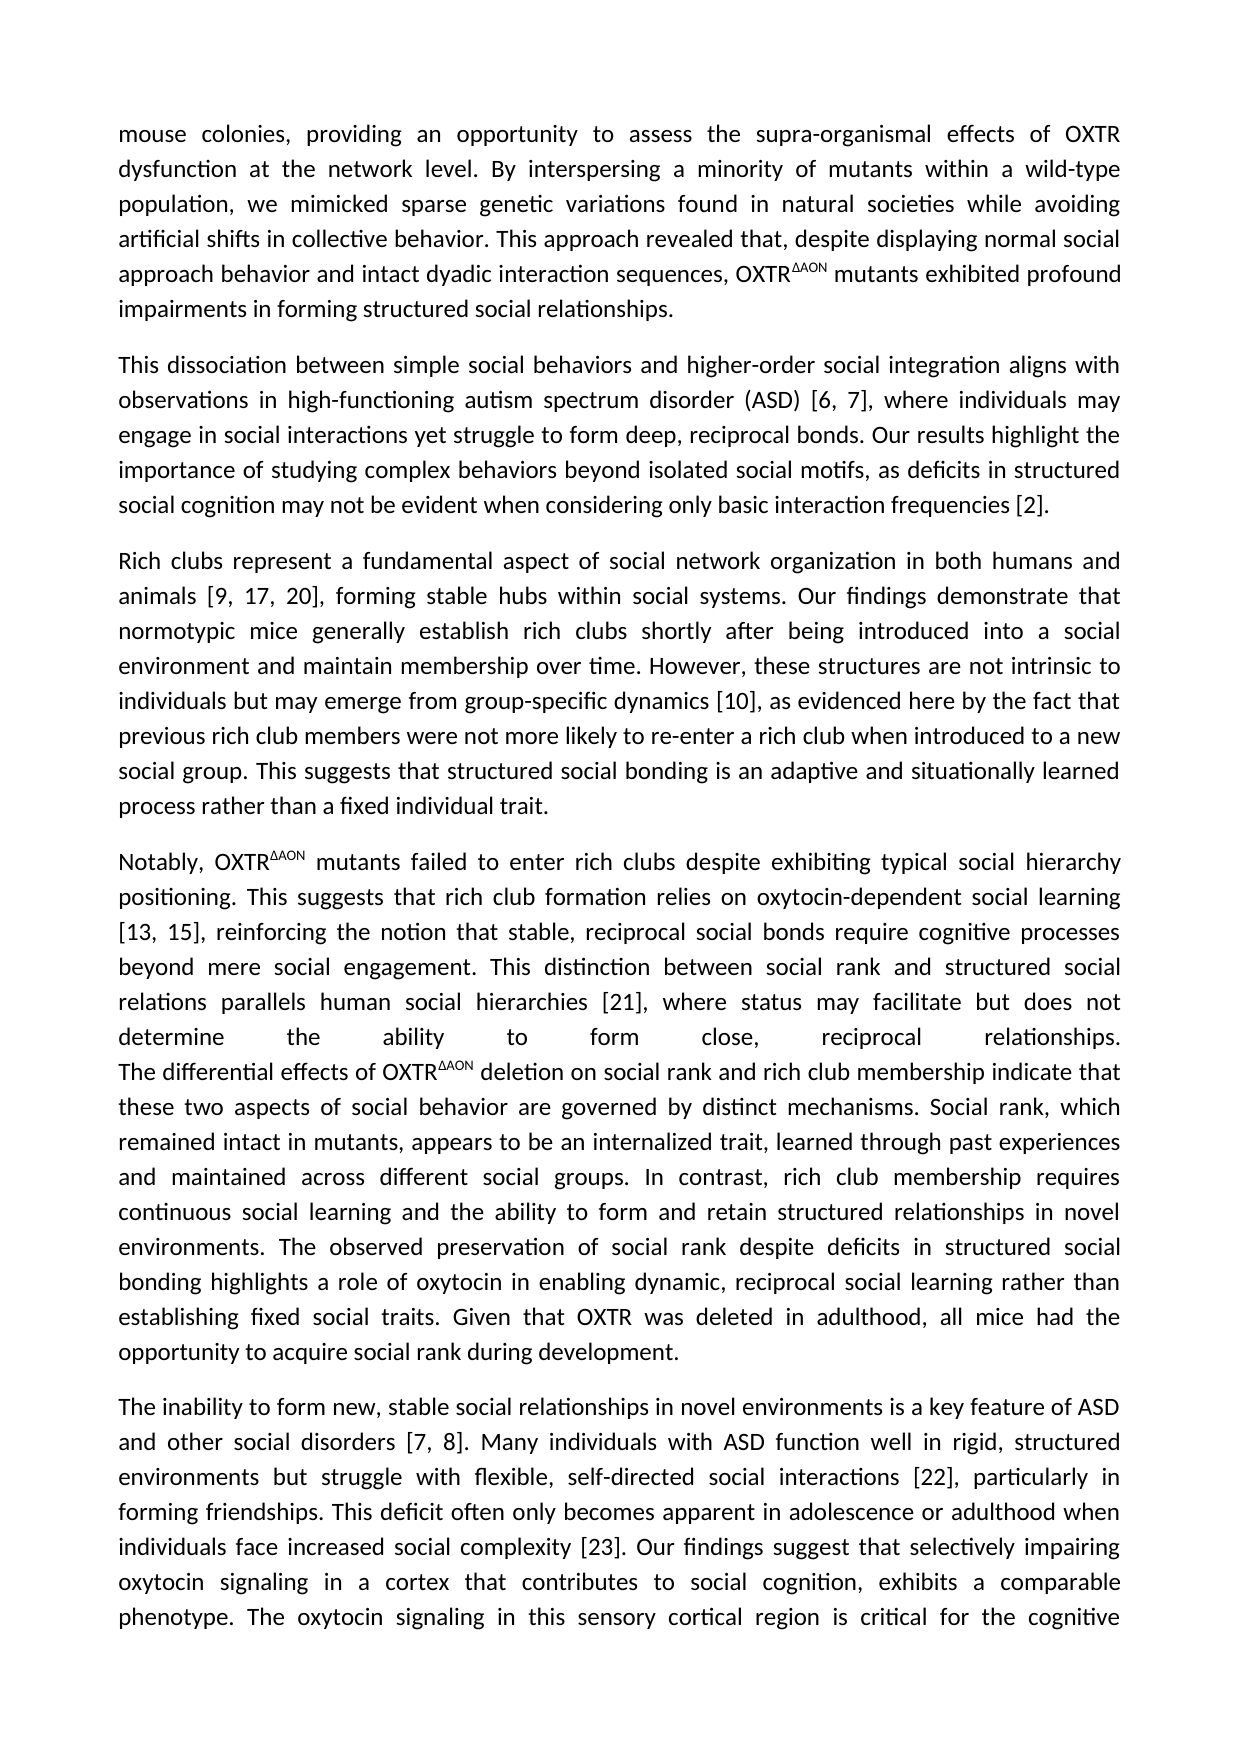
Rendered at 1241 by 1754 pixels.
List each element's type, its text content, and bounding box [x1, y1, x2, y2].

text This dissociation between simple social behaviors and higher-order social integration aligns with observations in high-functioning autism spectrum disorder (ASD) [6, 7], where individuals may engage in social interactions yet struggle to form deep, reciprocal bonds. Our results highlight the importance of studying complex behaviors beyond isolated social motifs, as deficits in structured social cognition may not be evident when considering only basic interaction frequencies [2]. [118, 349, 1122, 519]
text mouse colonies, providing an opportunity to assess the supra-organismal effects of OXTR dysfunction at the network level. By interspersing a minority of mutants within a wild-type population, we mimicked sparse genetic variations found in natural societies while avoiding artificial shifts in collective behavior. This approach revealed that, despite displaying normal social approach behavior and intact dyadic interaction sequences, OXTRΔAON mutants exhibited profound impairments in forming structured social relationships. [118, 118, 1122, 324]
text Rich clubs represent a fundamental aspect of social network organization in both humans and animals [9, 17, 20], forming stable hubs within social systems. Our findings demonstrate that normotypic mice generally establish rich clubs shortly after being introduced into a social environment and maintain membership over time. However, these structures are not intrinsic to individuals but may emerge from group-specific dynamics [10], as evidenced here by the fact that previous rich club members were not more likely to re-enter a rich club when introduced to a new social group. This suggests that structured social bonding is an adaptive and situationally learned process rather than a fixed individual trait. [118, 545, 1122, 820]
text Notably, OXTRΔAON mutants failed to enter rich clubs despite exhibiting typical social hierarchy positioning. This suggests that rich club formation relies on oxytocin-dependent social learning [13, 15], reinforcing the notion that stable, reciprocal social bonds require cognitive processes beyond mere social engagement. This distinction between social rank and structured social relations parallels human social hierarchies [21], where status may facilitate but does not determine the ability to form close, reciprocal relationships. The differential effects of OXTRΔAON deletion on social rank and rich club membership indicate that these two aspects of social behavior are governed by distinct mechanisms. Social rank, which remained intact in mutants, appears to be an internalized trait, learned through past experiences and maintained across different social groups. In contrast, rich club membership requires continuous social learning and the ability to form and retain structured relationships in novel environments. The observed preservation of social rank despite deficits in structured social bonding highlights a role of oxytocin in enabling dynamic, reciprocal social learning rather than establishing fixed social traits. Given that OXTR was deleted in adulthood, all mice had the opportunity to acquire social rank during development. [118, 846, 1122, 1366]
text The inability to form new, stable social relationships in novel environments is a key feature of ASD and other social disorders [7, 8]. Many individuals with ASD function well in rigid, structured environments but struggle with flexible, self-directed social interactions [22], particularly in forming friendships. This deficit often only becomes apparent in adolescence or adulthood when individuals face increased social complexity [23]. Our findings suggest that selectively impairing oxytocin signaling in a cortex that contributes to social cognition, exhibits a comparable phenotype. The oxytocin signaling in this sensory cortical region is critical for the cognitive [118, 1391, 1122, 1632]
